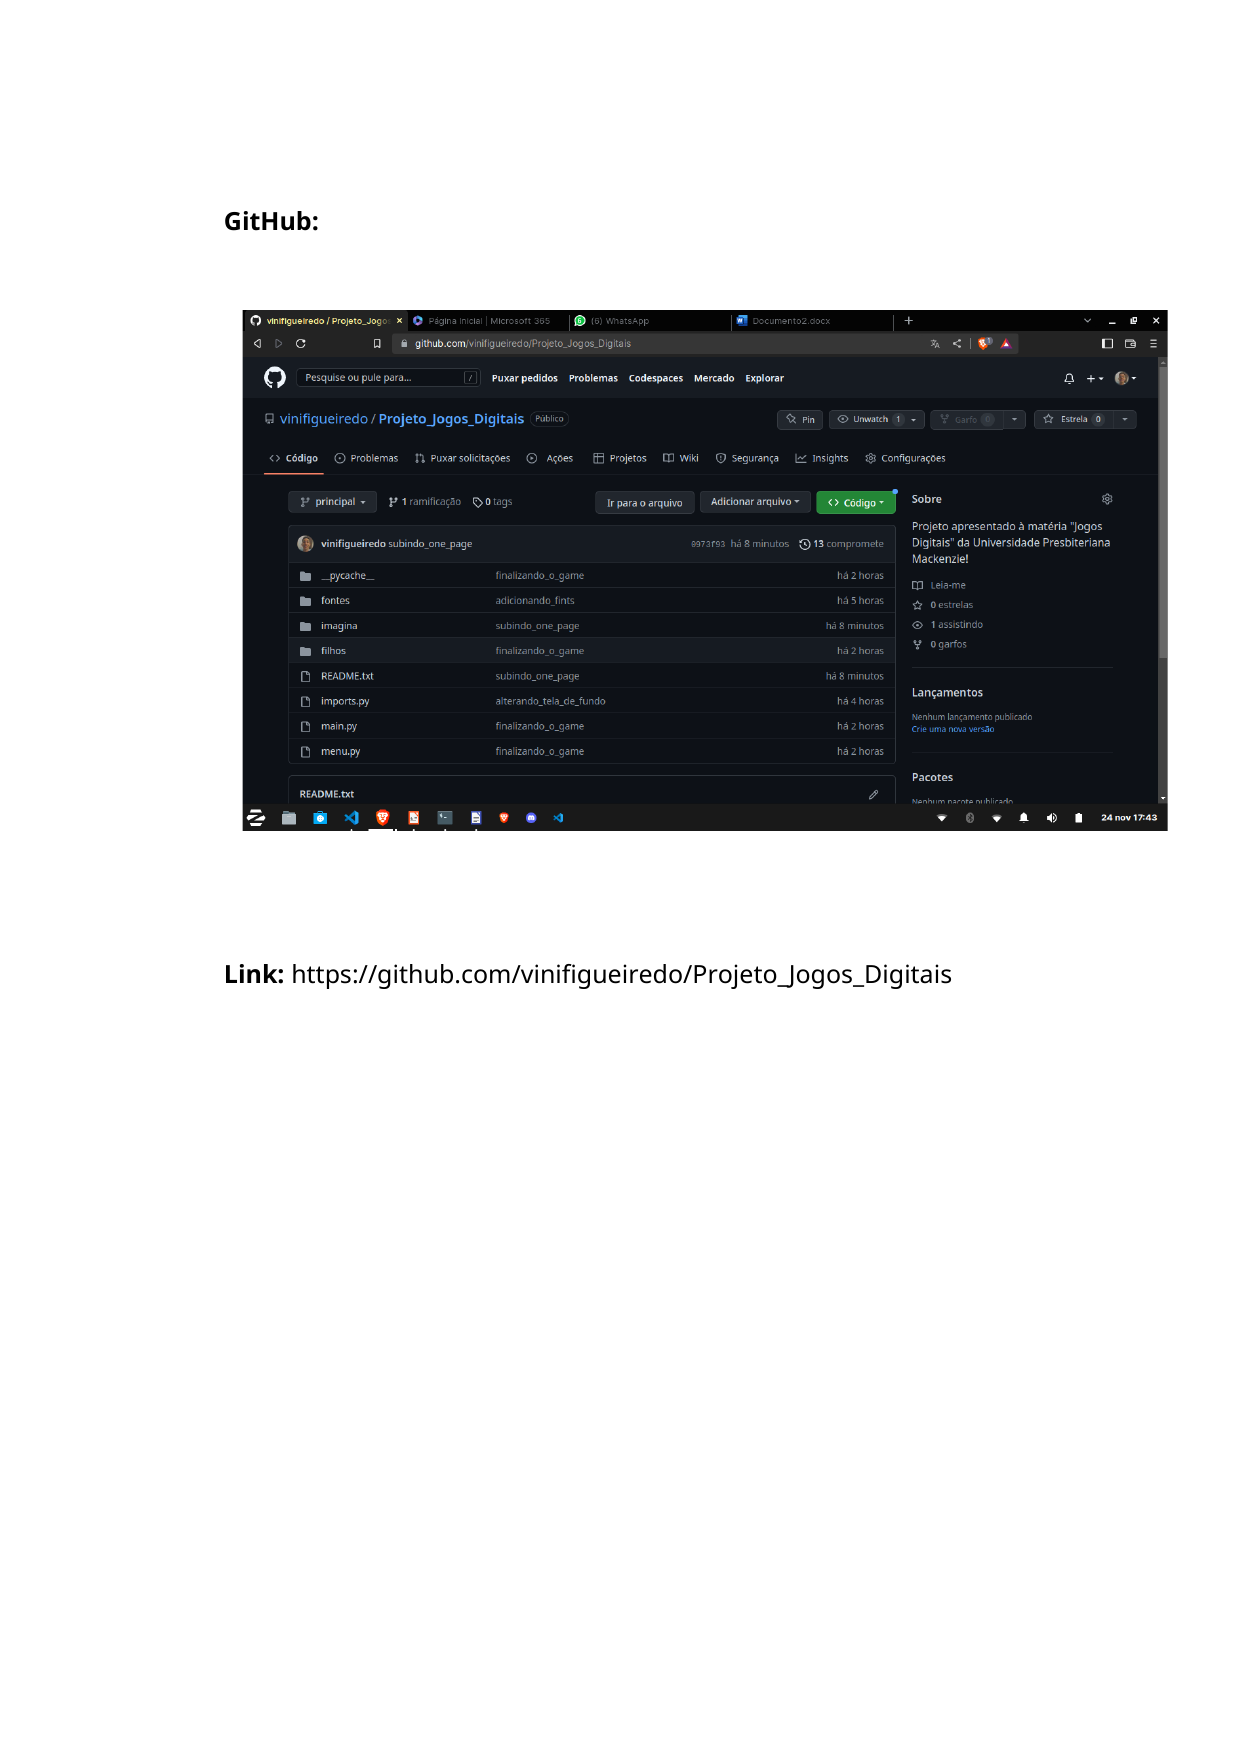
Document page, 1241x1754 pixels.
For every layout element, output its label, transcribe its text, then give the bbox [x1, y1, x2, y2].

picture [242, 310, 1168, 831]
text Link: https://github.com/vinifigueiredo/Projeto_Jogos_Digitais [150, 956, 1090, 990]
text GitHub: [150, 203, 1090, 237]
